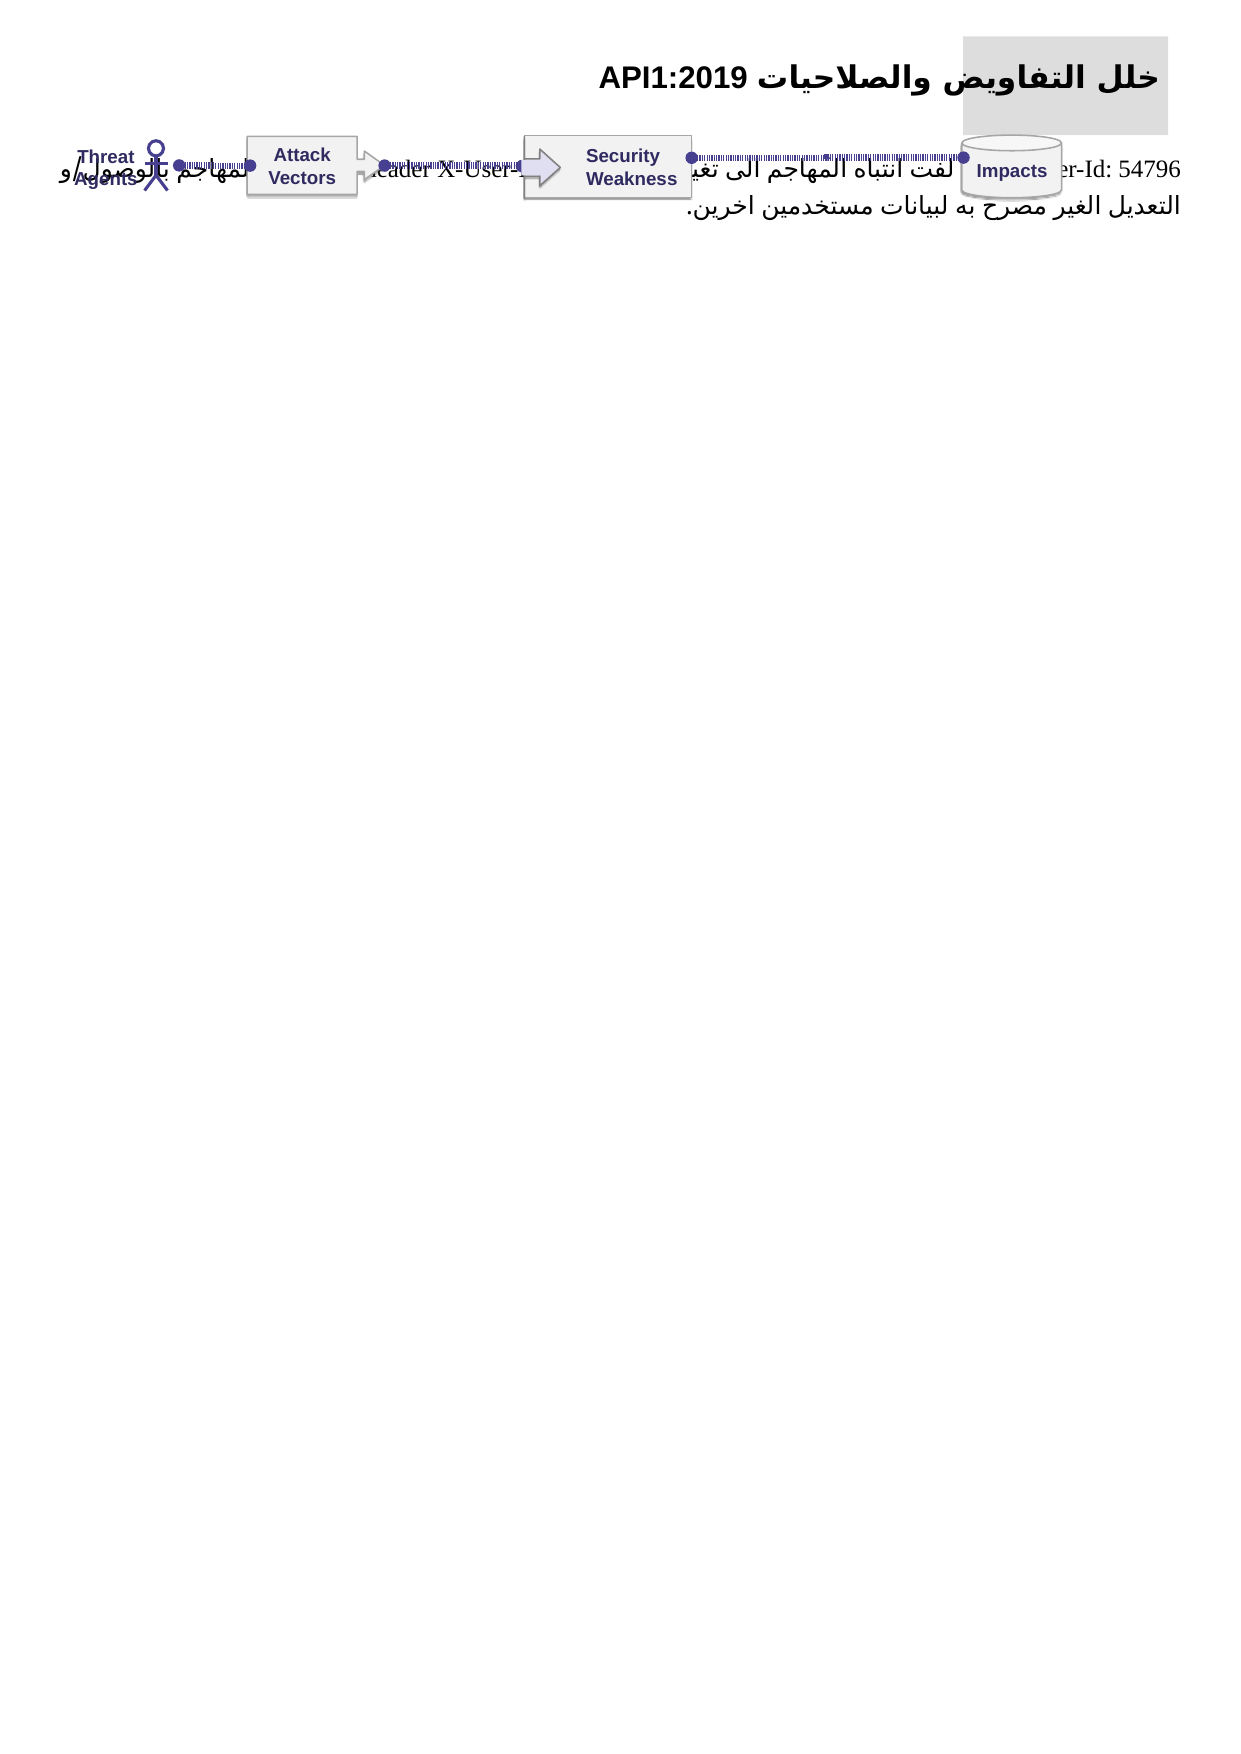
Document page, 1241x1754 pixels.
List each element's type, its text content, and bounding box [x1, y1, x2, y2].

text اثناء فحص حركة مرور البيانات من قبل المهاجم، قام بإرسال طلب من نوع PATCH من خلال بروتوكول HTTP لاختبار وفحص جميع الردود من قبل الخادم، وبعد عمليات متعددة قام المهاجم بإرسال طلب من نوع PATCH وهو احد الطلبات المتعارف عليها في برتوكول HTTP. تتضمن الترويسة الافتراضية التي يستخدمها الطلب هي header X-User-Id: 54796 مما لفت انتباه المهاجم الى تغيرها لي header X-User-Id: 54795 مما سمح للمهاجم بالوصول/و التعديل الغير مصرح به لبيانات مستخدمين اخرين. [59, 154, 1181, 225]
